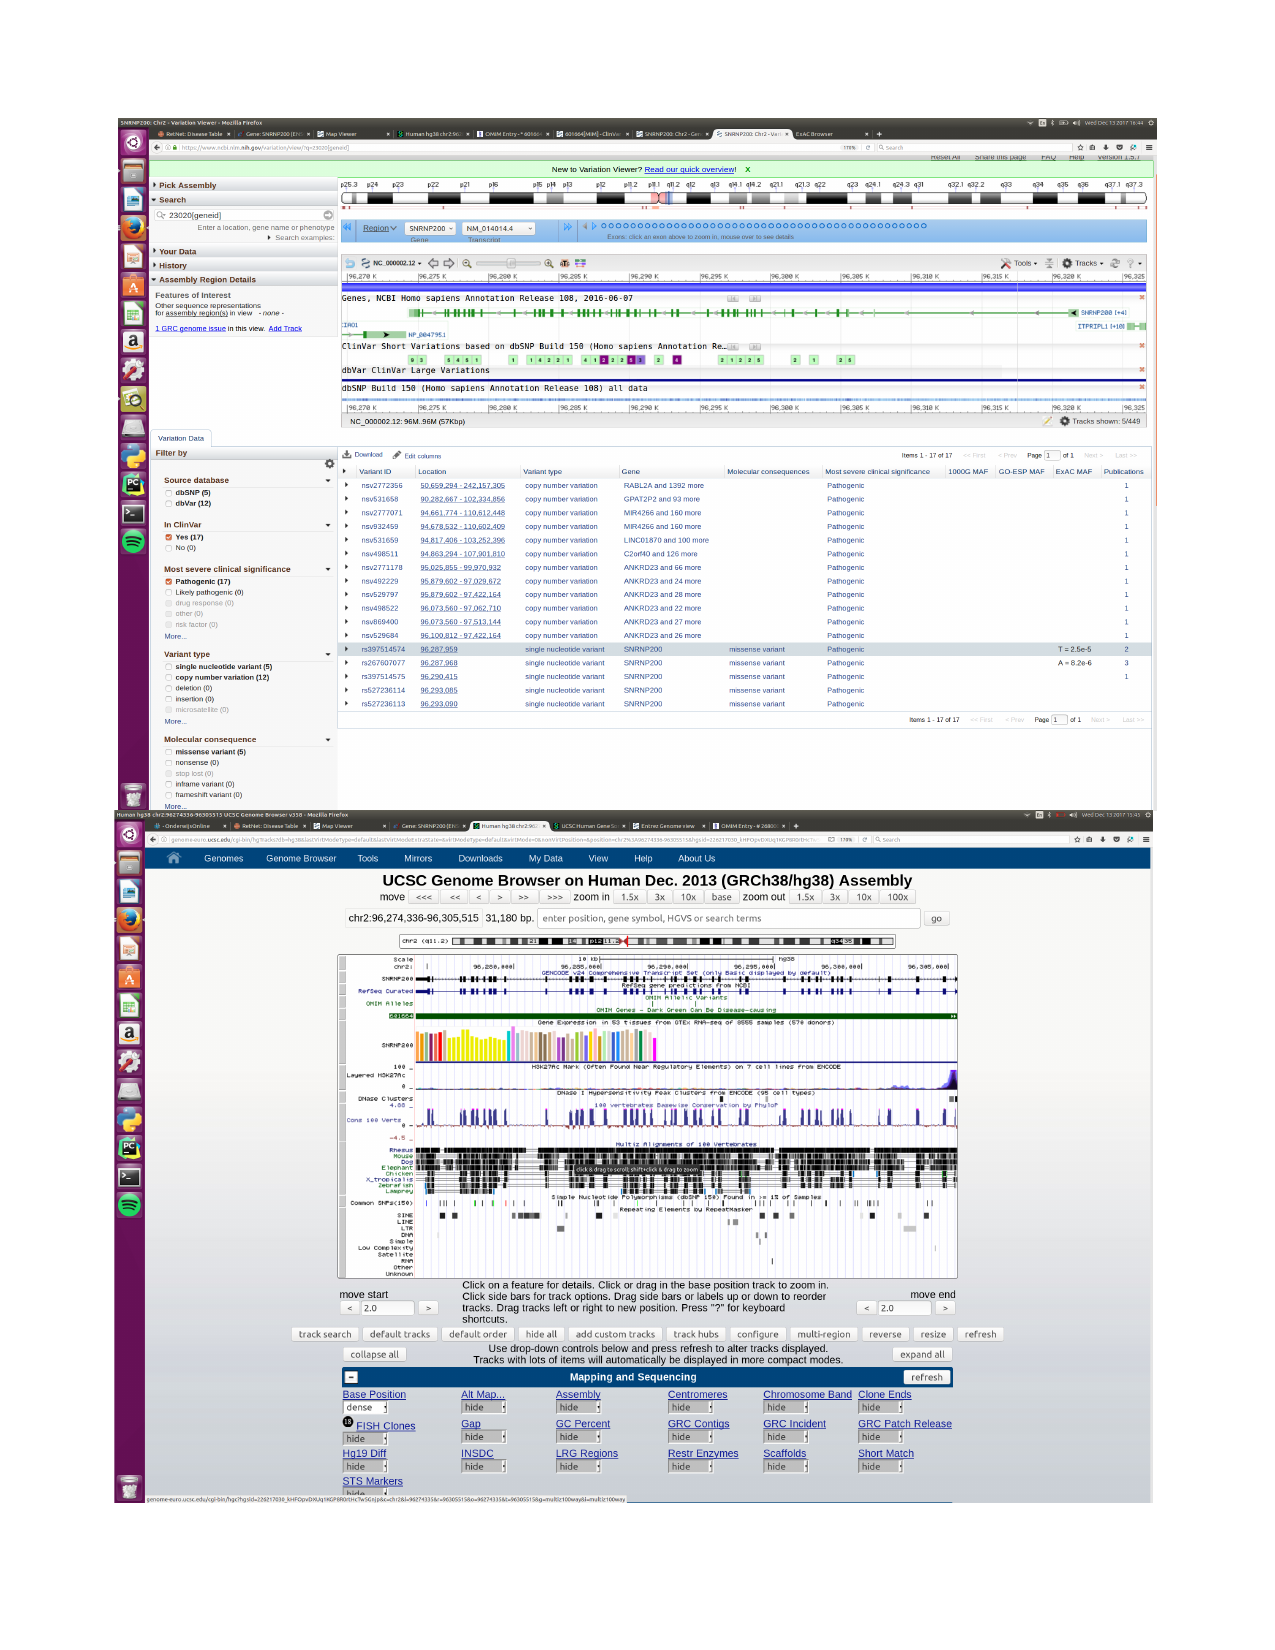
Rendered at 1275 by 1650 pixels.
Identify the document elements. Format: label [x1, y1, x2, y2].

picture [114, 118, 1157, 1503]
